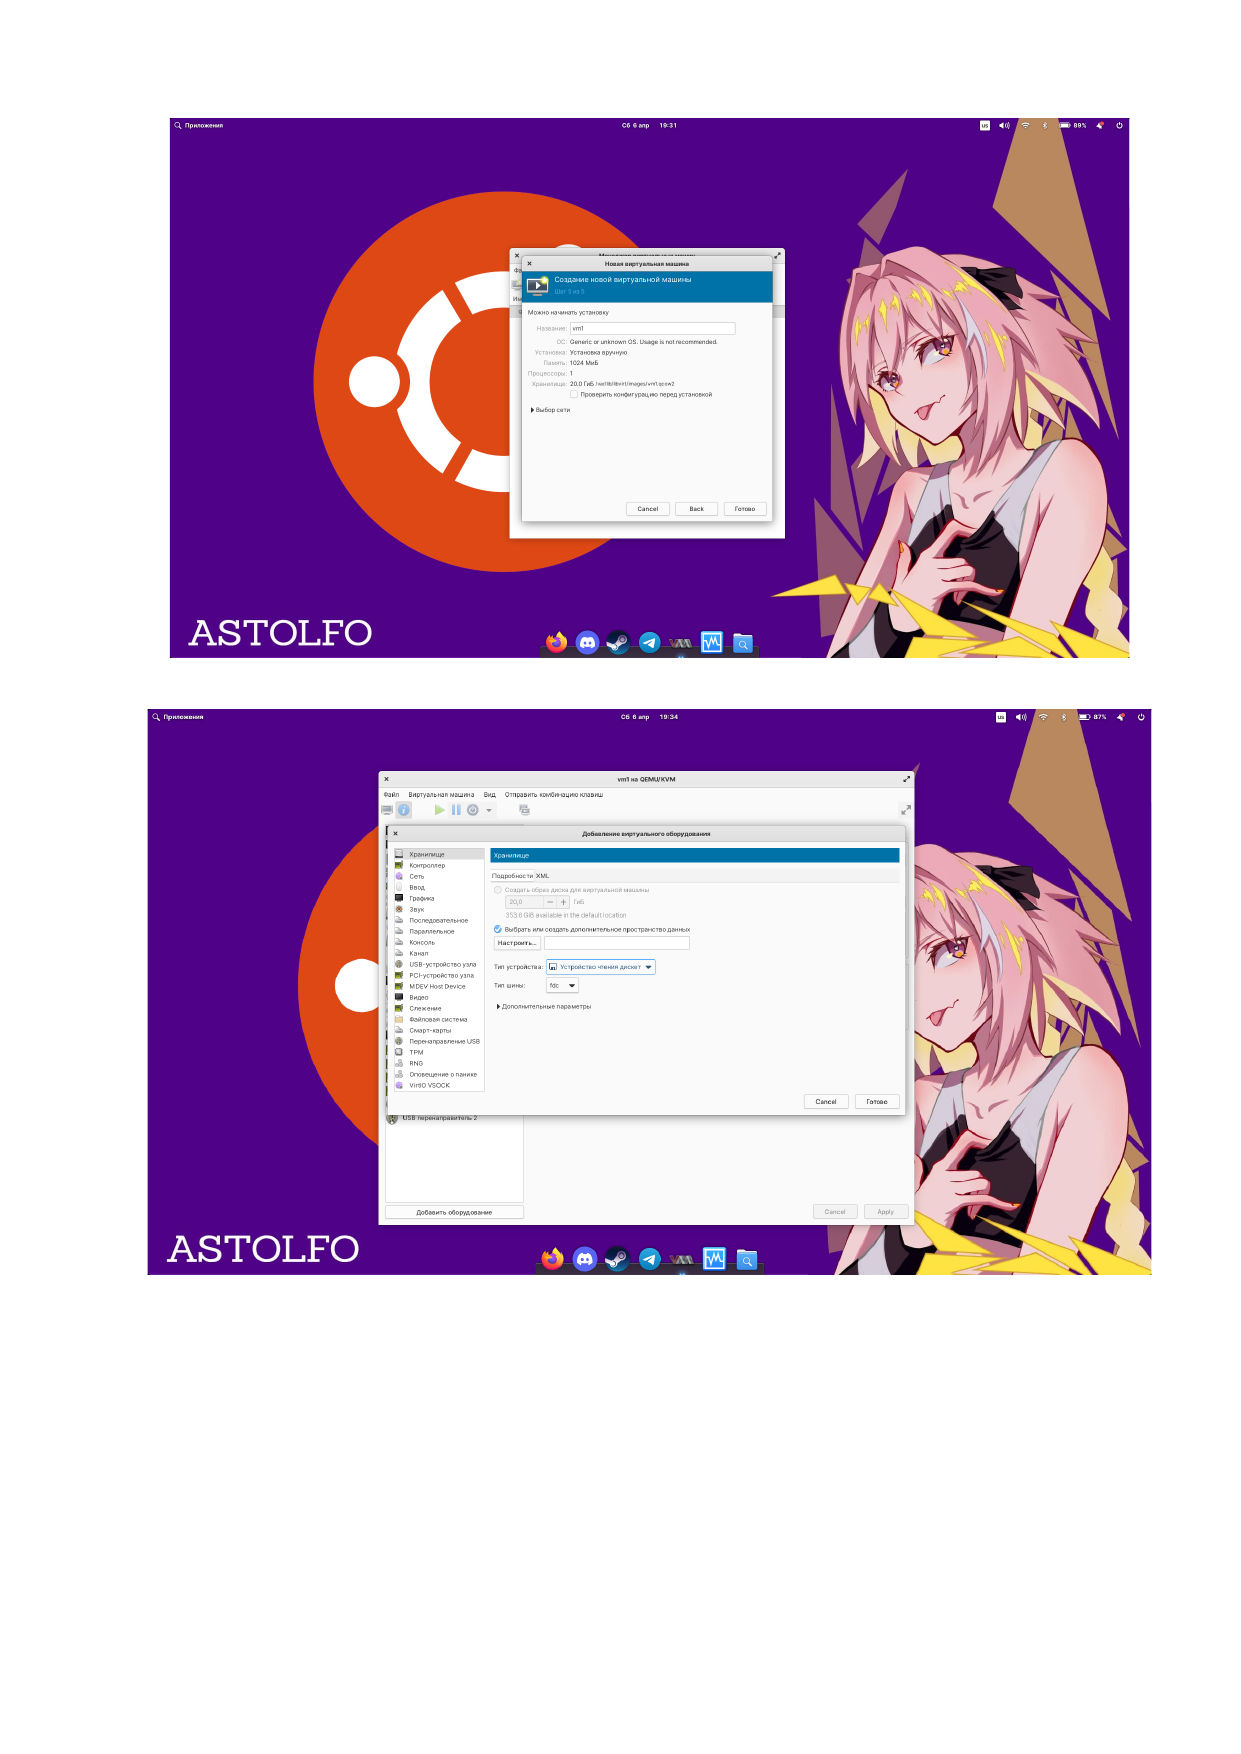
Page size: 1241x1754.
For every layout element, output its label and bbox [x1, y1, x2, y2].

picture [147, 709, 1152, 1275]
picture [169, 118, 1130, 658]
